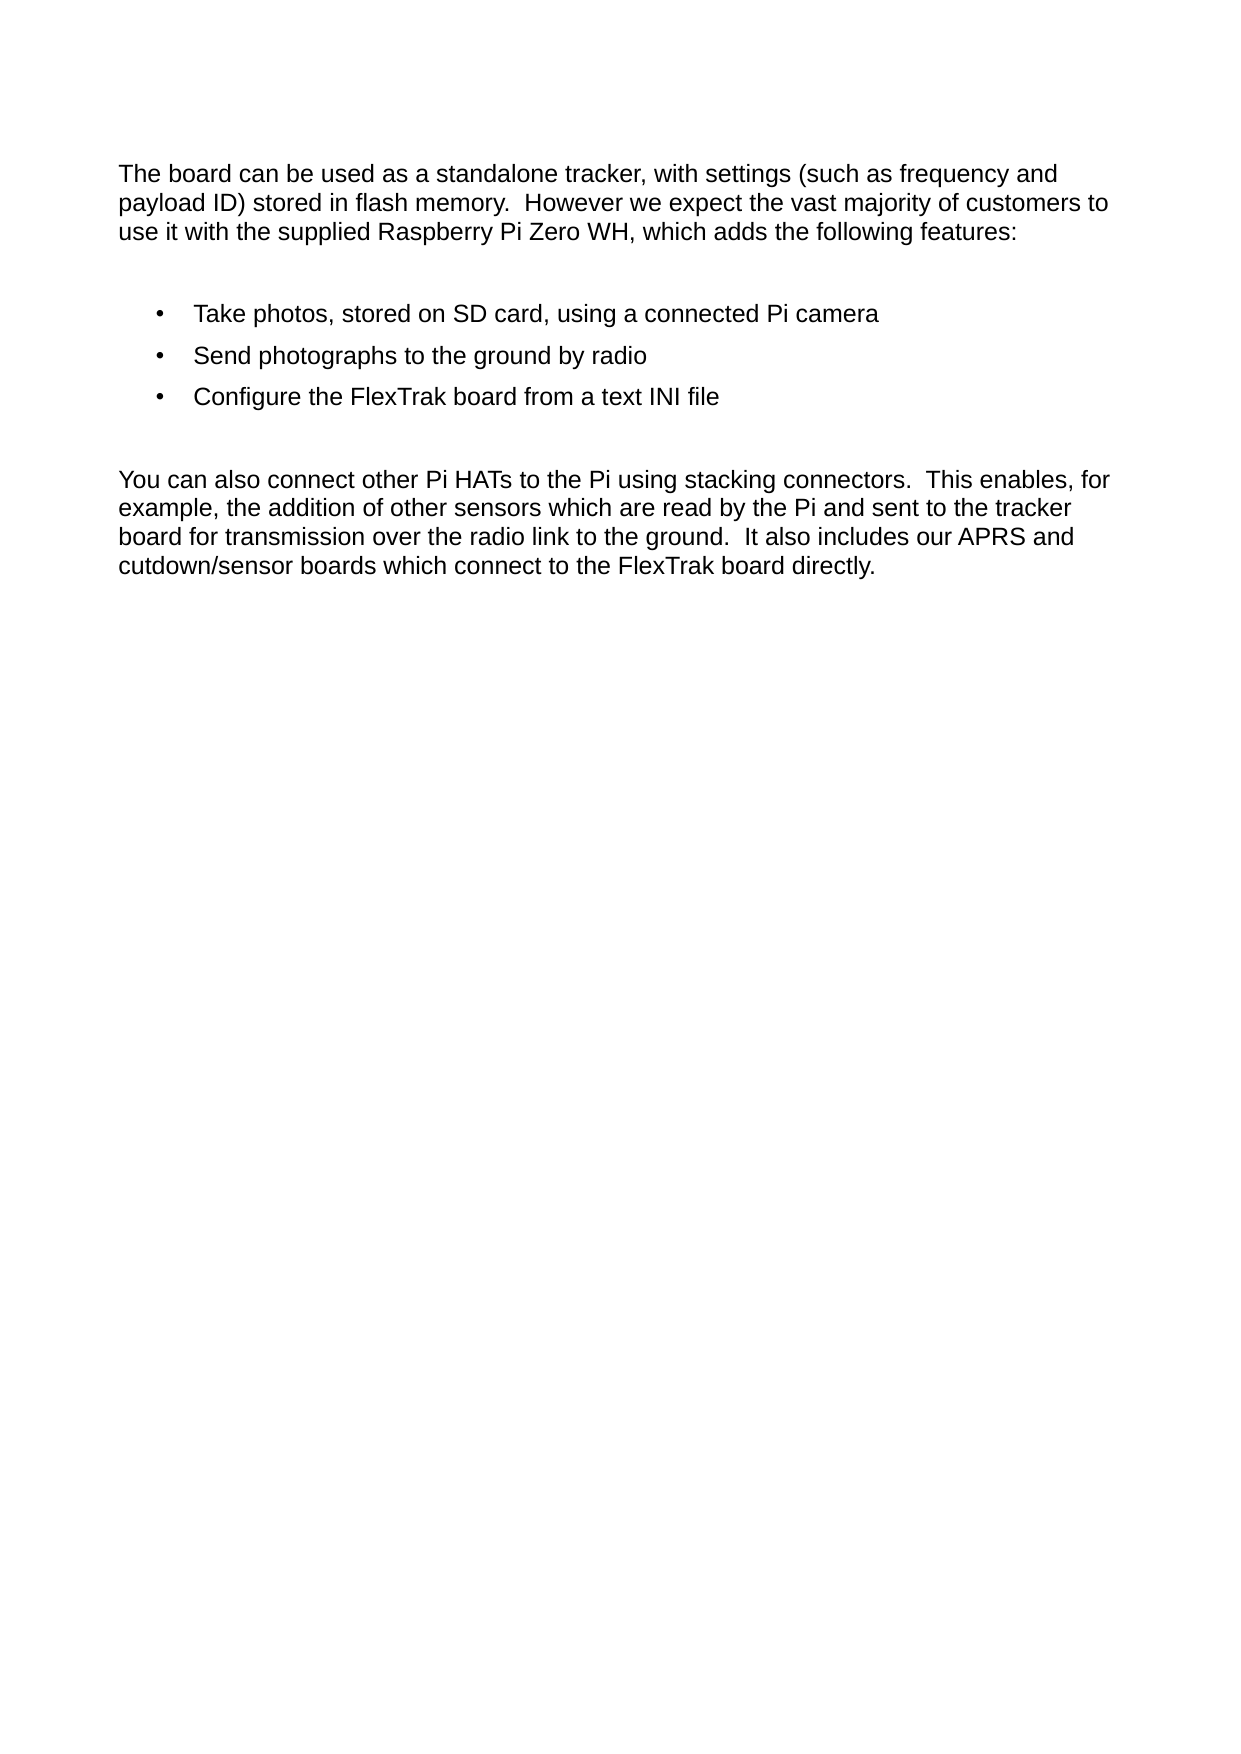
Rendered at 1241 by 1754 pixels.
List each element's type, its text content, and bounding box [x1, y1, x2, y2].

text You can also connect other Pi HATs to the Pi using stacking connectors. This enables, for example, the addition of other sensors which are read by the Pi and sent to the tracker board for transmission over the radio link to the ground. It also includes our APRS and cutdown/sensor boards which connect to the FlexTrak board directly. [118, 465, 1122, 580]
list Take photos, stored on SD card, using a connected Pi camera [156, 299, 1122, 328]
list Configure the FlexTrak board from a text INI file [156, 382, 1122, 411]
text The board can be used as a standalone tracker, with settings (such as frequency and payload ID) stored in flash memory. However we expect the vast majority of customers to use it with the supplied Raspberry Pi Zero WH, which adds the following features: [118, 159, 1122, 246]
list Send photographs to the ground by radio [156, 341, 1122, 369]
